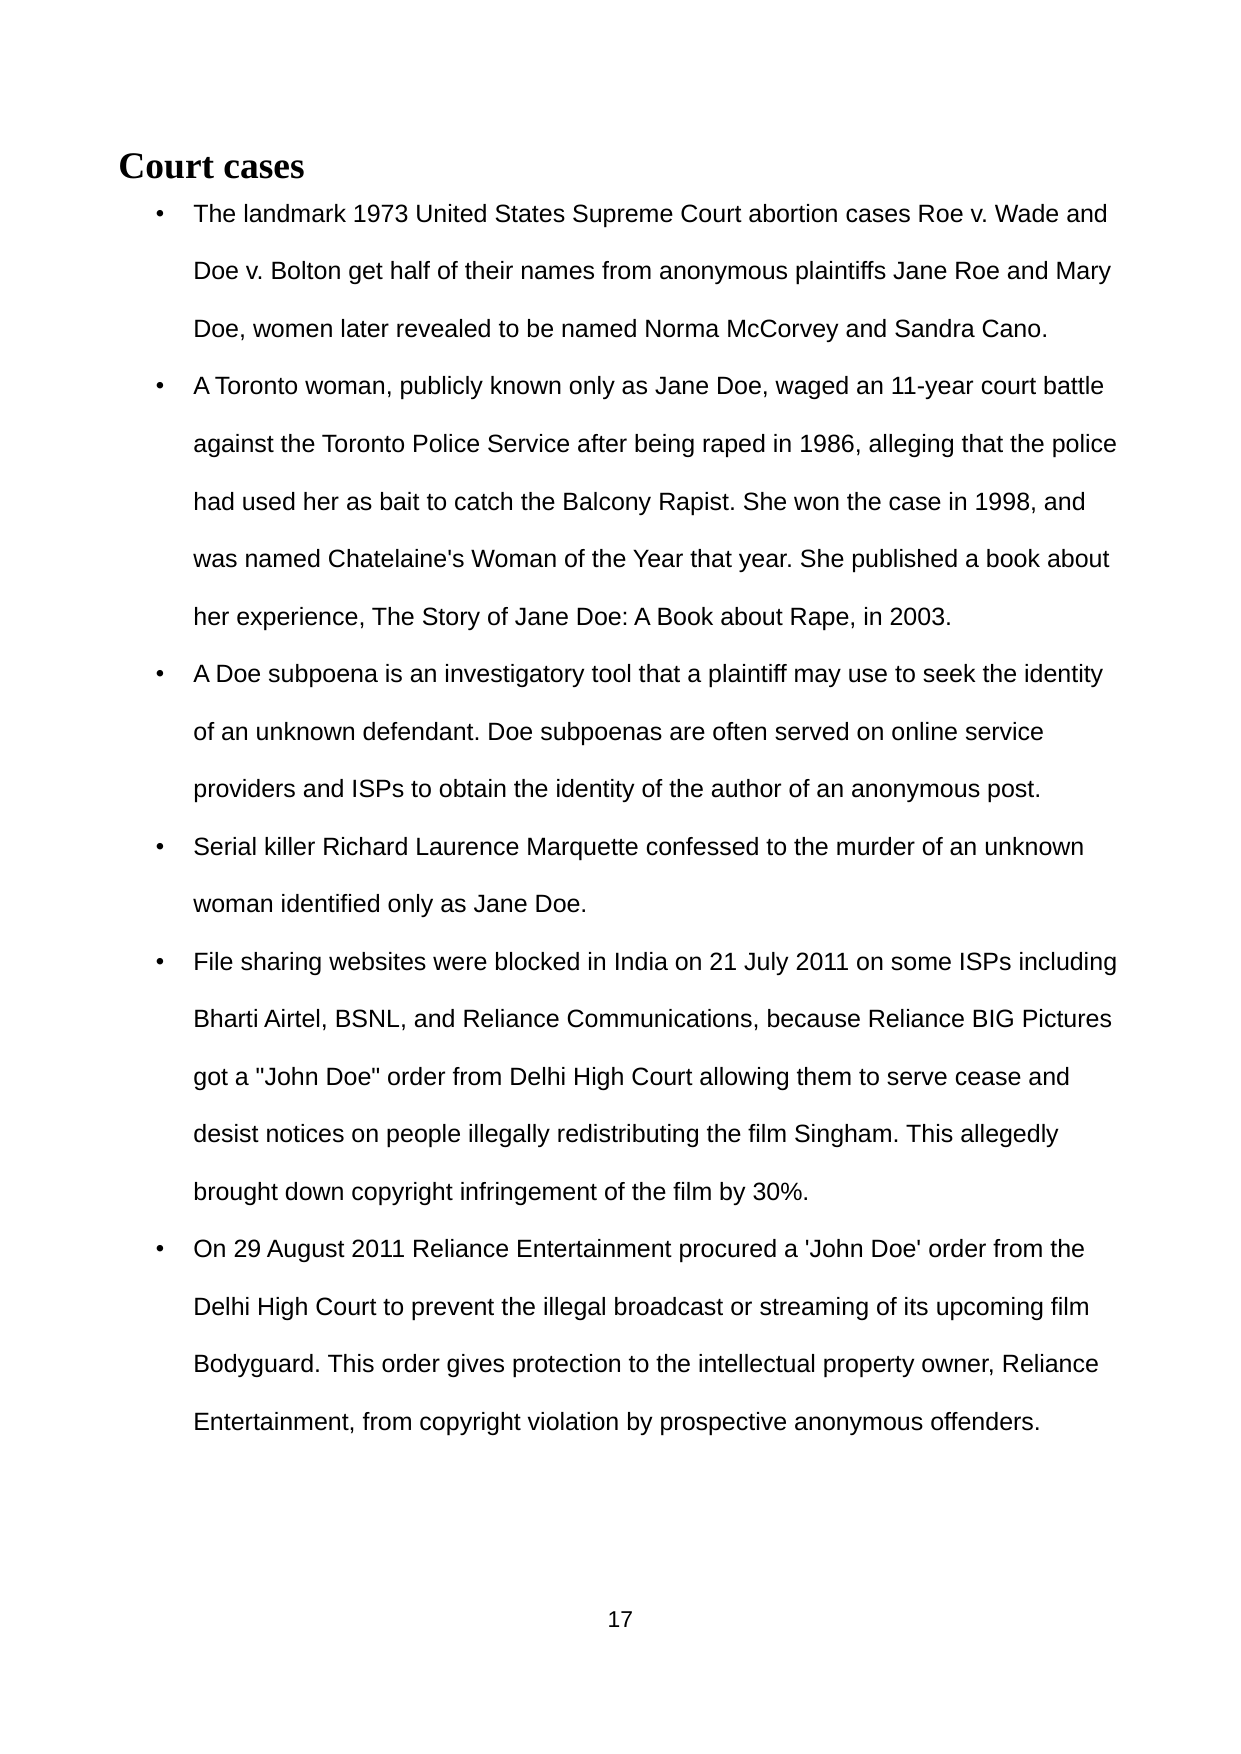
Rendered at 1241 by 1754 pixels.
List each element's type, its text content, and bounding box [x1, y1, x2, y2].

list A Toronto woman, publicly known only as Jane Doe, waged an 11-year court battle against the Toronto Police Service after being raped in 1986, alleging that the police had used her as bait to catch the Balcony Rapist. She won the case in 1998, and was named Chatelaine's Woman of the Year that year. She published a book about her experience, The Story of Jane Doe: A Book about Rape, in 2003. [156, 371, 1122, 630]
list The landmark 1973 United States Supreme Court abortion cases Roe v. Wade and Doe v. Bolton get half of their names from anonymous plaintiffs Jane Roe and Mary Doe, women later revealed to be named Norma McCorvey and Sandra Cano. [156, 199, 1122, 343]
list A Doe subpoena is an investigatory tool that a plaintiff may use to seek the identity of an unknown defendant. Doe subpoenas are often served on online service providers and ISPs to obtain the identity of the author of an anonymous post. [156, 659, 1122, 803]
list On 29 August 2011 Reliance Entertainment procured a 'John Doe' order from the Delhi High Court to prevent the illegal broadcast or streaming of its upcoming film Bodyguard. This order gives protection to the intellectual property owner, Reliance Entertainment, from copyright violation by prospective anonymous offenders. [156, 1234, 1122, 1436]
subtitle Court cases [118, 143, 1122, 186]
list Serial killer Richard Laurence Marquette confessed to the murder of an unknown woman identified only as Jane Doe. [156, 832, 1122, 918]
list File sharing websites were blocked in India on 21 July 2011 on some ISPs including Bharti Airtel, BSNL, and Reliance Communications, because Reliance BIG Pictures got a "John Doe" order from Delhi High Court allowing them to serve cease and desist notices on people illegally redistributing the film Singham. This allegedly brought down copyright infringement of the film by 30%. [156, 947, 1122, 1206]
